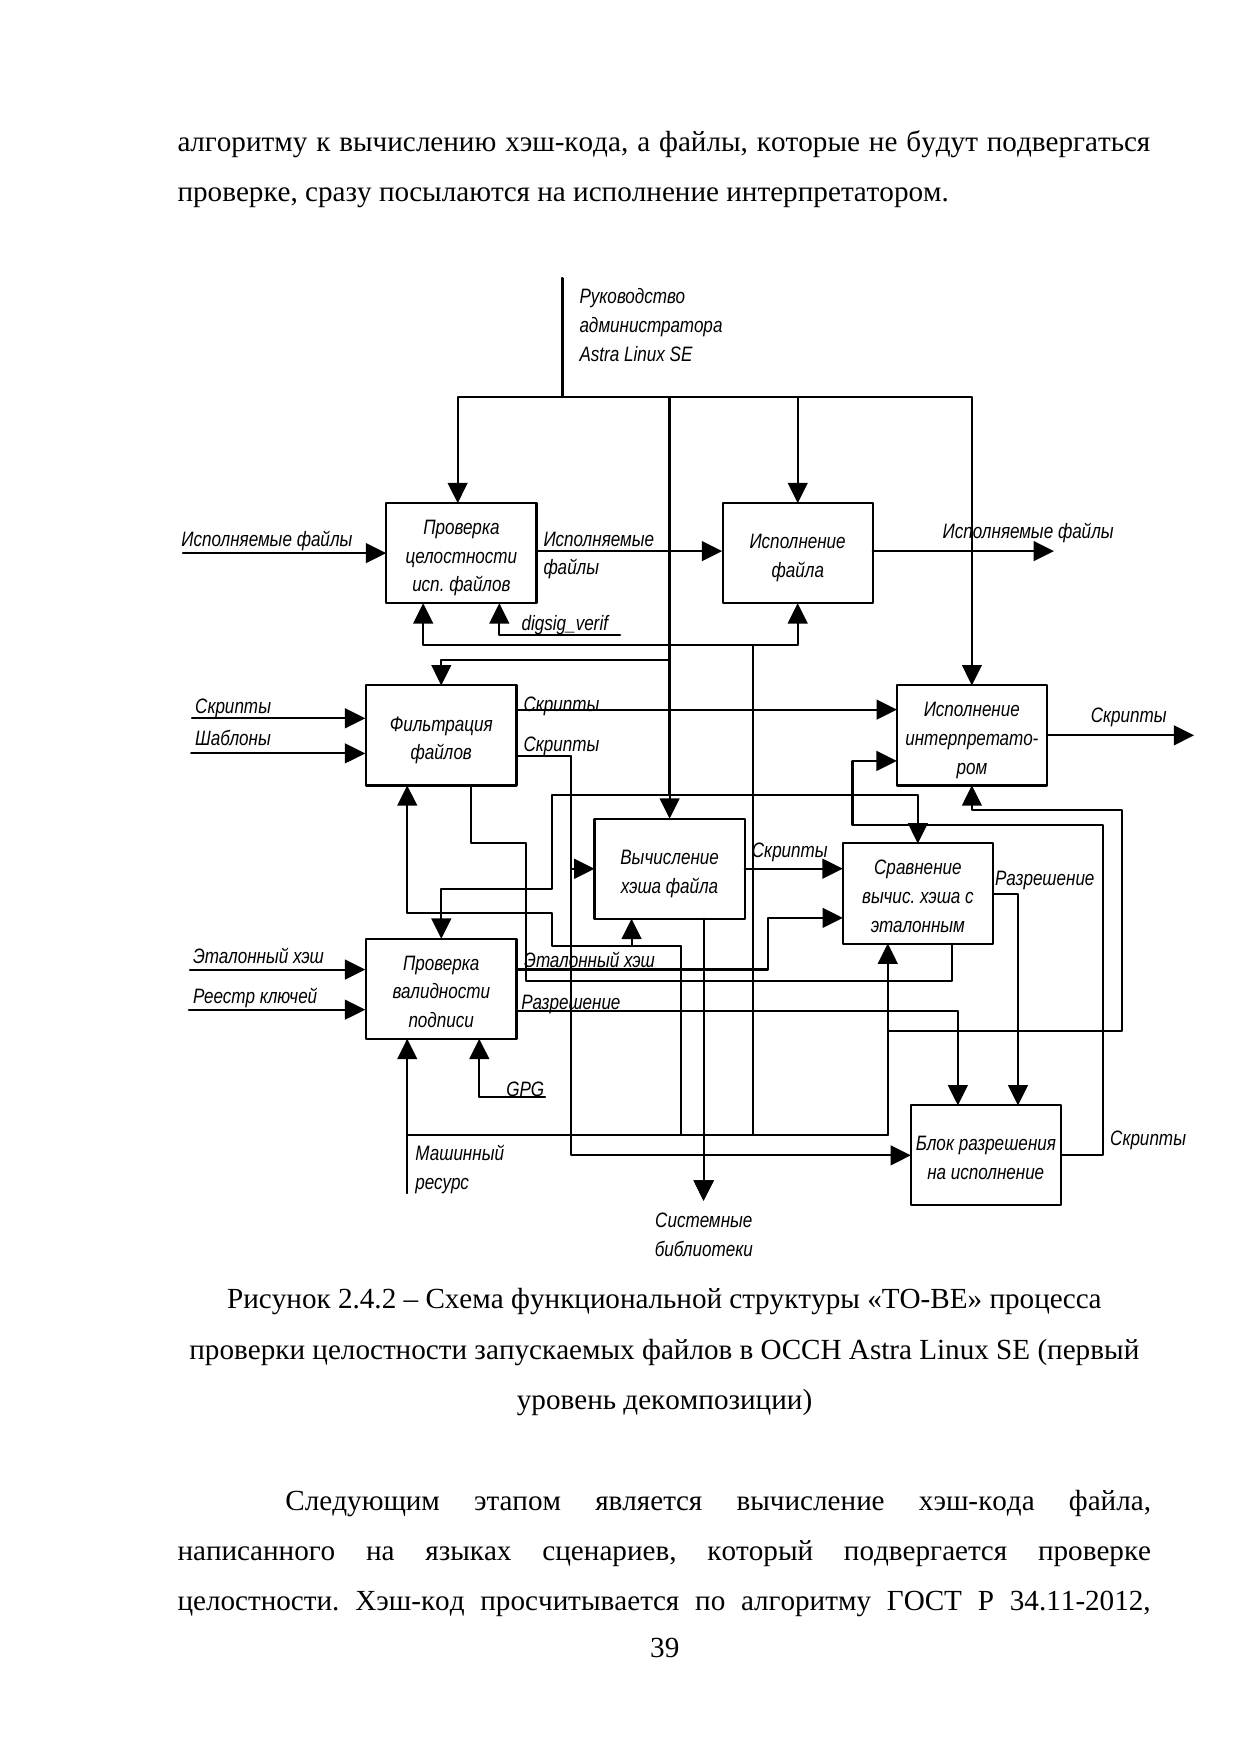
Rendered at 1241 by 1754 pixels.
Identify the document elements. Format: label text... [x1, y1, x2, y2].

text Следующим этапом является вычисление хэш-кода файла, написанного на языках сценариев, который подвергается проверке целостности. Хэш-код просчитывается по алгоритму ГОСТ Р 34.11-2012, [177, 1483, 1152, 1617]
text алгоритму к вычислению хэш-кода, а файлы, которые не будут подвергаться проверке, сразу посылаются на исполнение интерпретатором. [177, 124, 1152, 208]
text Рисунок 2.4.2 – Схема функциональной структуры «TO-BE» процесса проверки целостности запускаемых файлов в ОССН Astra Linux SE (первый уровень декомпозиции) [177, 1281, 1152, 1416]
